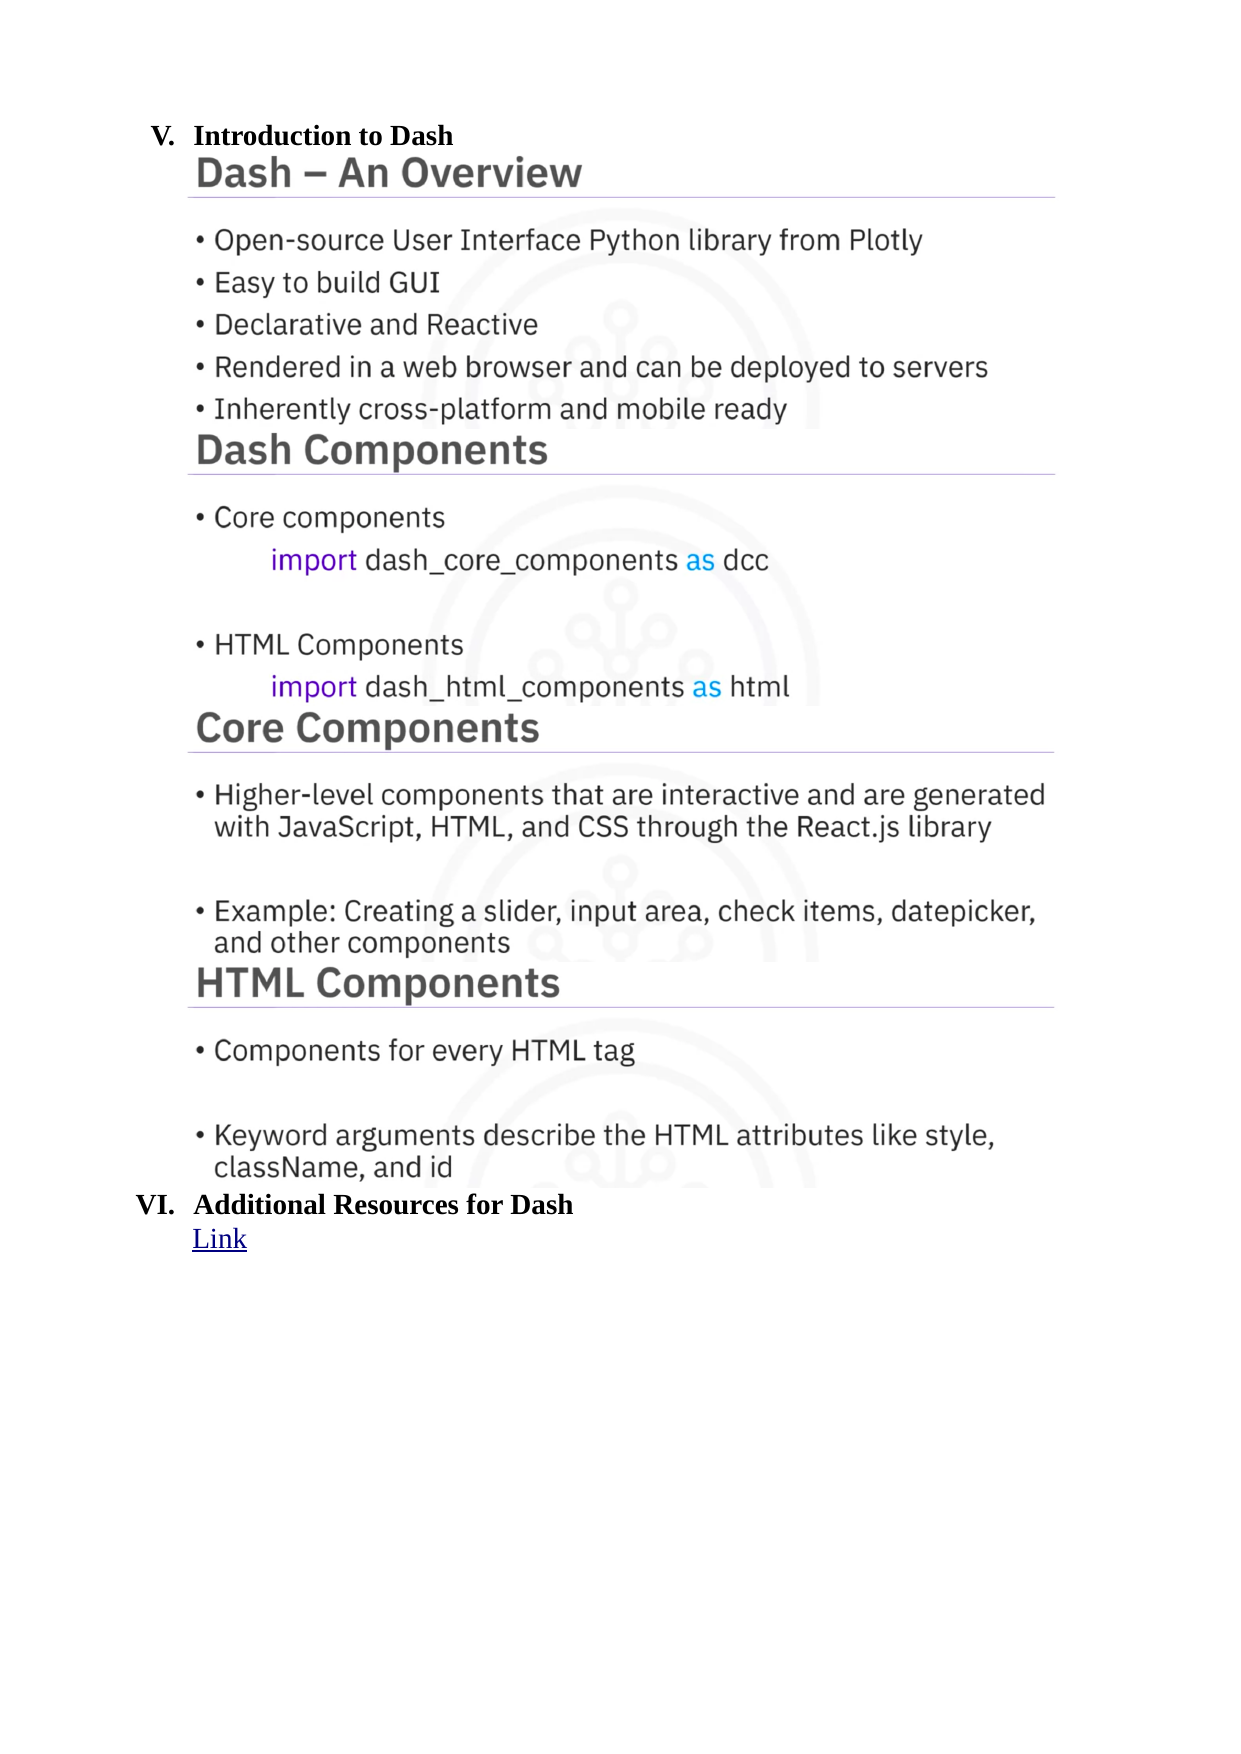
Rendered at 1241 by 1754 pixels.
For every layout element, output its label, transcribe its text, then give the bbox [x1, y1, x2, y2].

list Additional Resources for Dash [175, 1188, 1122, 1221]
text Link [118, 1221, 1122, 1254]
picture [118, 151, 1123, 1188]
list Introduction to Dash [175, 118, 1122, 151]
